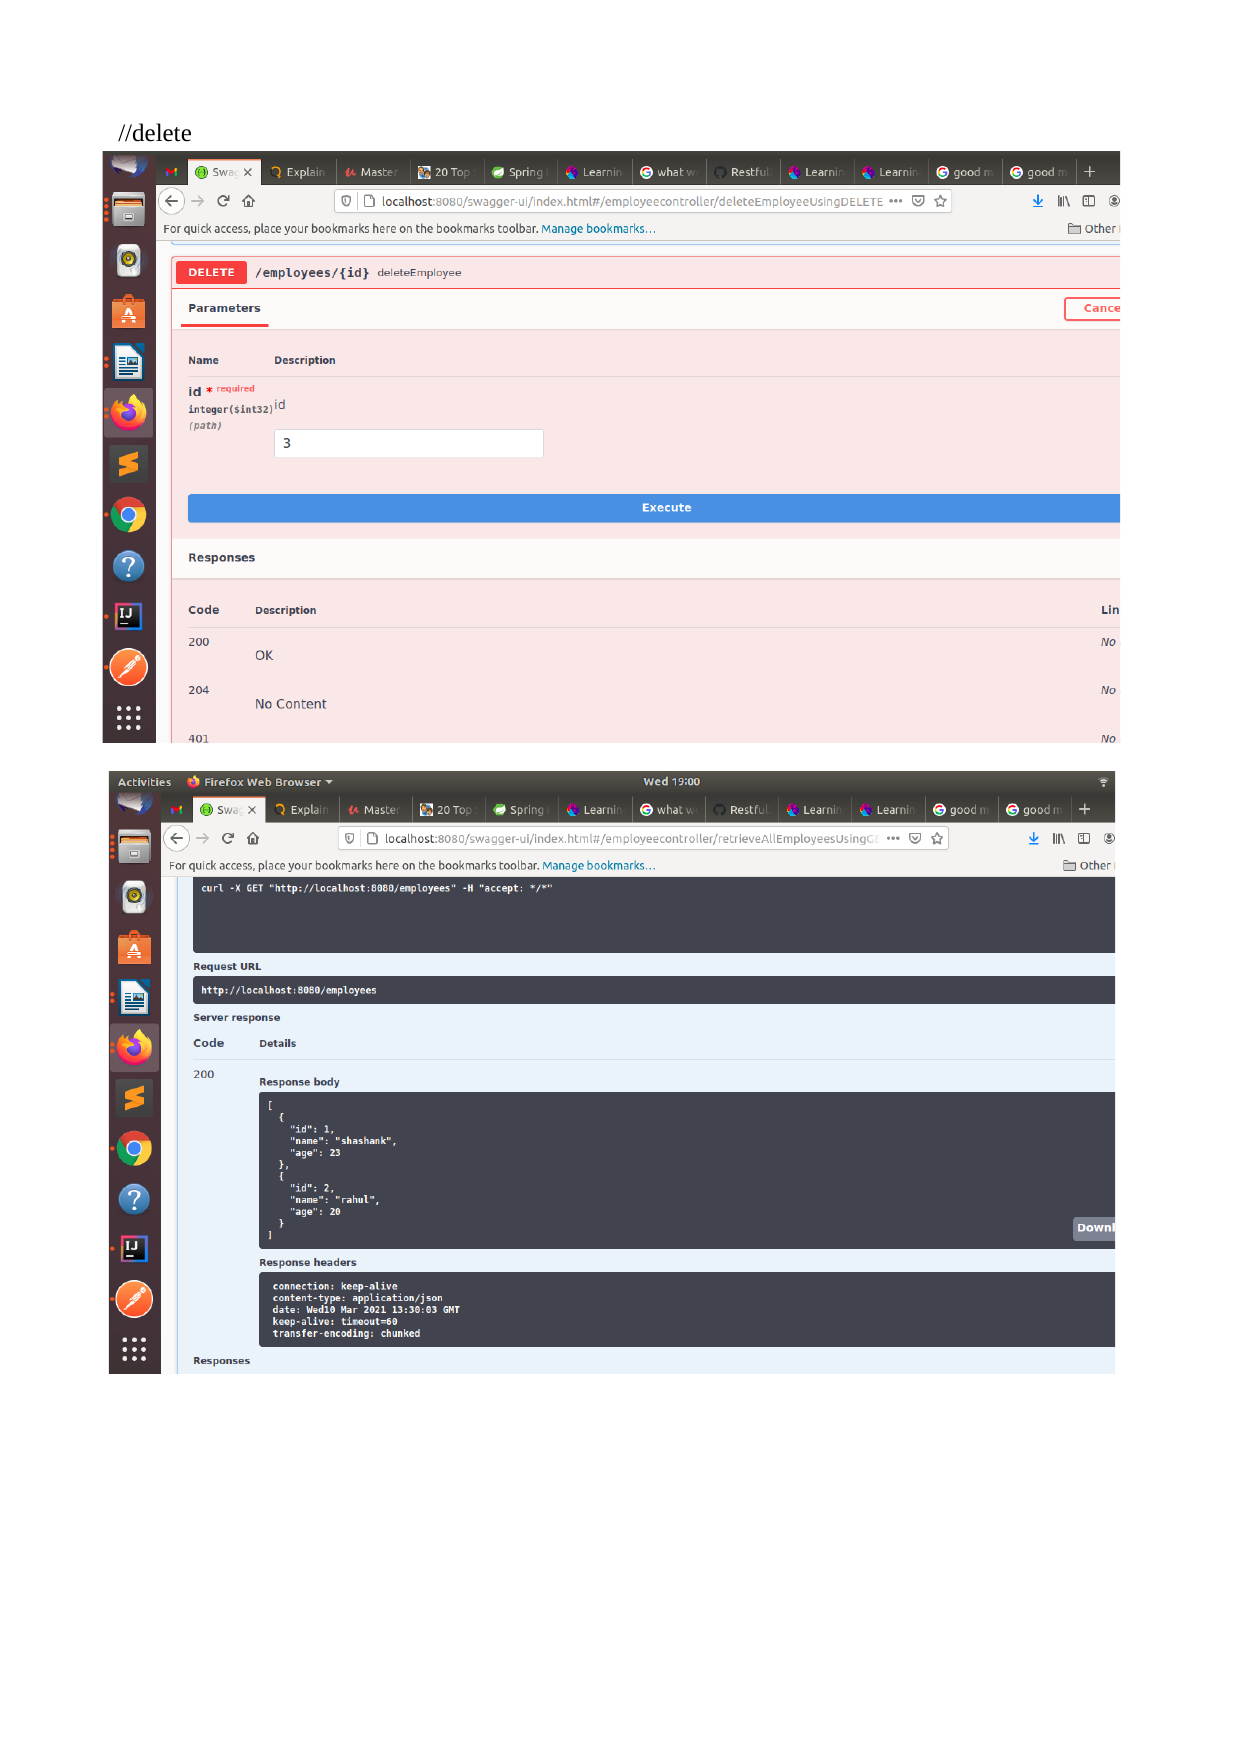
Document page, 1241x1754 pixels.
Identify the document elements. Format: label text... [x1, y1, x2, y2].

picture [102, 151, 1121, 743]
picture [108, 771, 1116, 1374]
text //delete [118, 118, 1122, 147]
